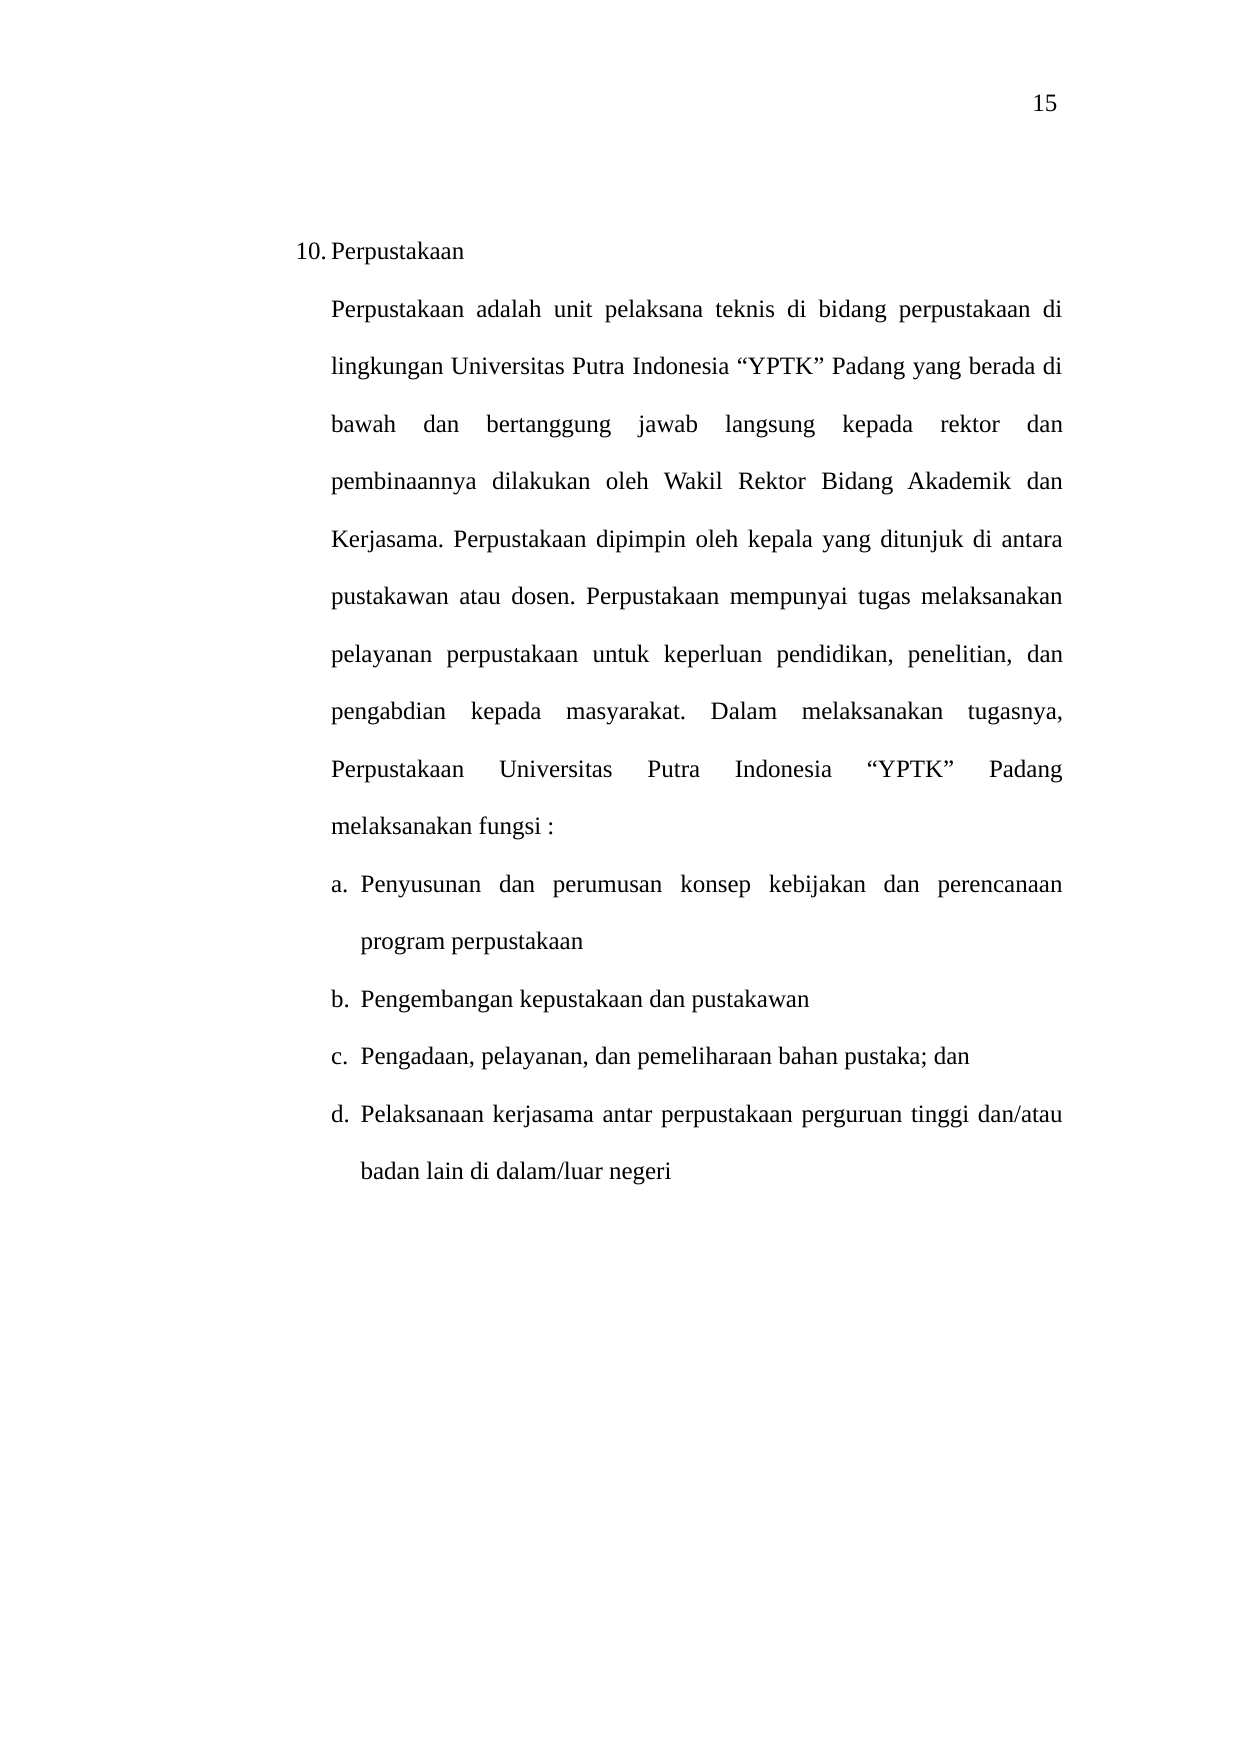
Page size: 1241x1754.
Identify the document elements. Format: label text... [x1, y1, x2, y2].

list Perpustakaan adalah unit pelaksana teknis di bidang perpustakaan di lingkungan Universitas Putra Indonesia “YPTK” Padang yang berada di bawah dan bertanggung jawab langsung kepada rektor dan pembinaannya dilakukan oleh Wakil Rektor Bidang Akademik dan Kerjasama. Perpustakaan dipimpin oleh kepala yang ditunjuk di antara pustakawan atau dosen. Perpustakaan mempunyai tugas melaksanakan pelayanan perpustakaan untuk keperluan pendidikan, penelitian, dan pengabdian kepada masyarakat. Dalam melaksanakan tugasnya, Perpustakaan Universitas Putra Indonesia “YPTK” Padang melaksanakan fungsi : [295, 294, 1063, 840]
list Perpustakaan [295, 236, 1063, 265]
list Pengembangan kepustakaan dan pustakawan [331, 984, 1063, 1012]
list Penyusunan dan perumusan konsep kebijakan dan perencanaan program perpustakaan [331, 869, 1063, 955]
list Pengadaan, pelayanan, dan pemeliharaan bahan pustaka; dan [331, 1041, 1063, 1070]
list Pelaksanaan kerjasama antar perpustakaan perguruan tinggi dan/atau badan lain di dalam/luar negeri [331, 1099, 1063, 1185]
